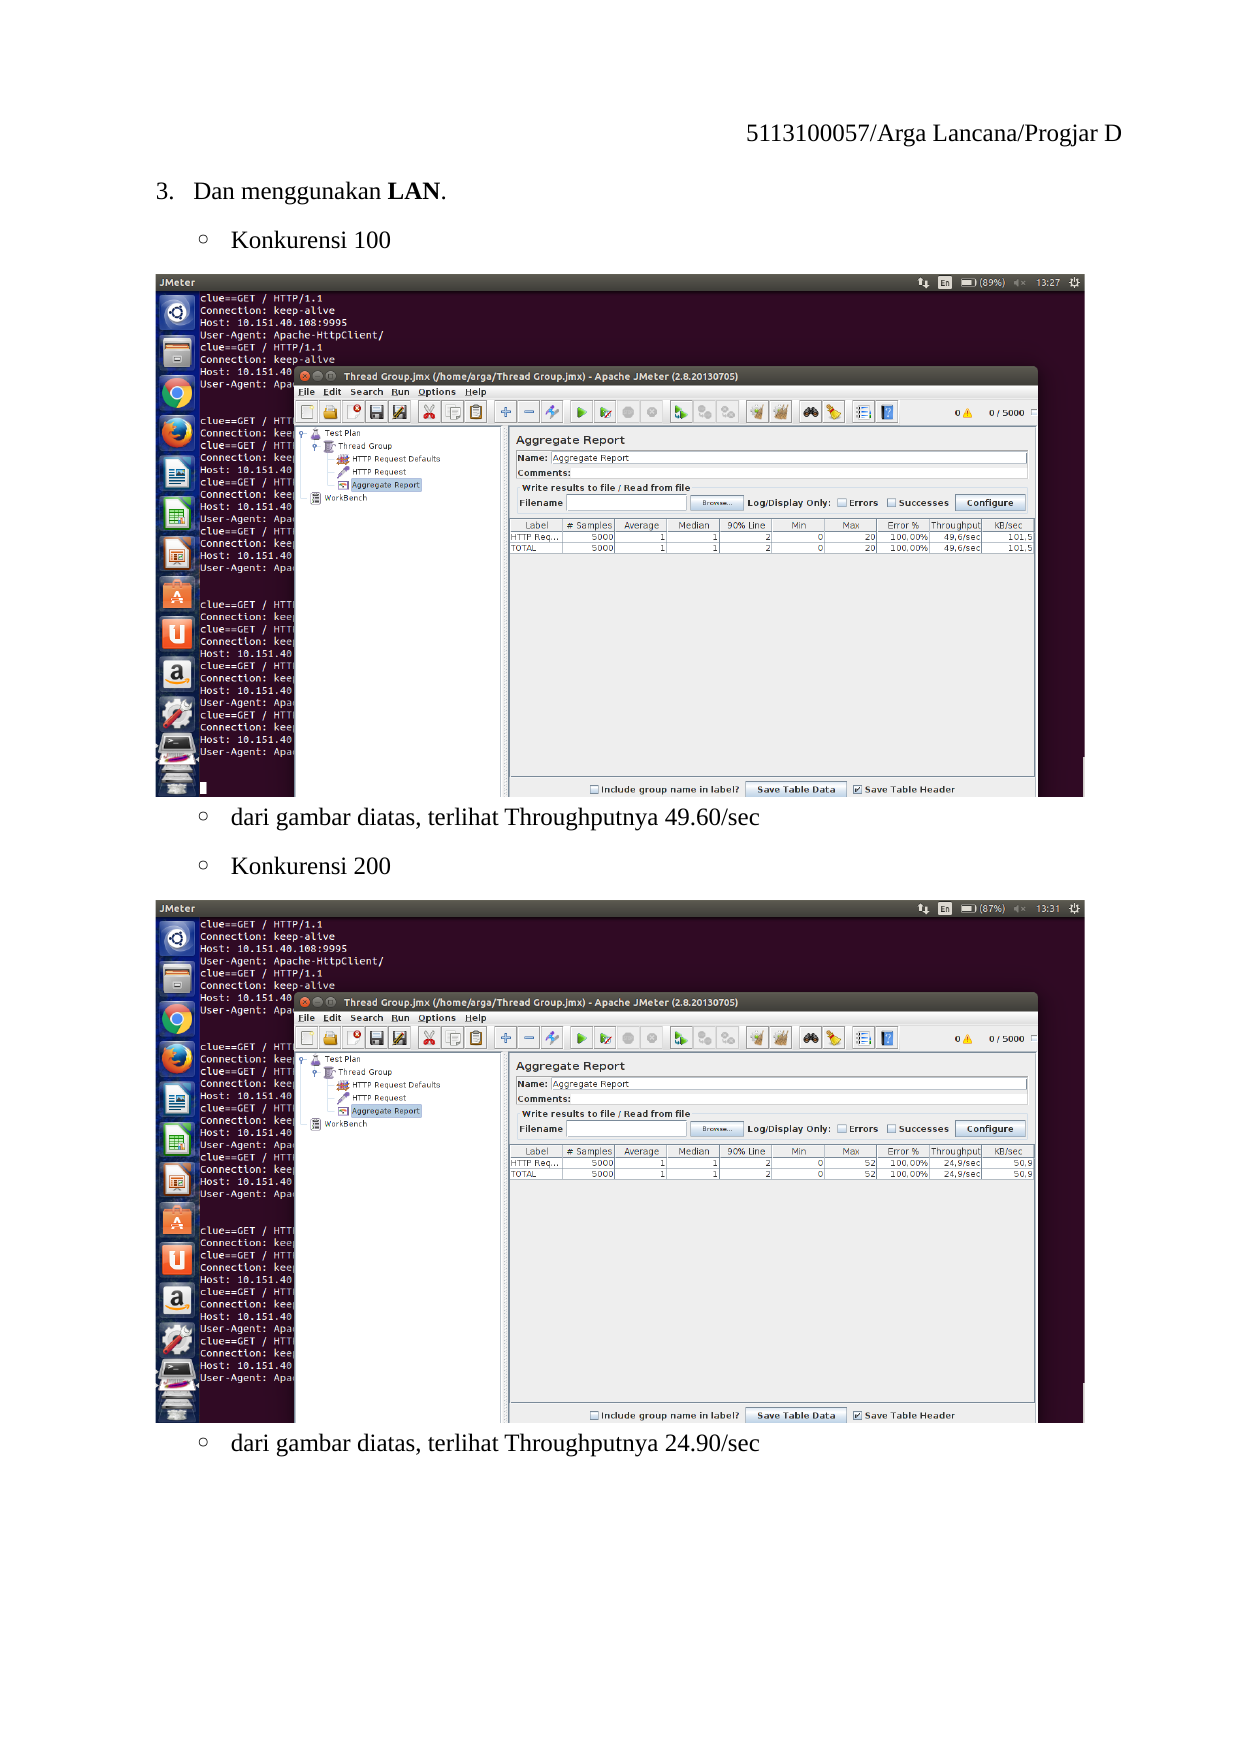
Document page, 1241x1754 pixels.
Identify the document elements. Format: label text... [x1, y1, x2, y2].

list Dan menggunakan LAN. [156, 176, 1122, 205]
picture [155, 274, 1085, 797]
list Konkurensi 100 [193, 225, 1122, 254]
picture [155, 900, 1085, 1423]
list dari gambar diatas, terlihat Throughputnya 24.90/sec [193, 901, 1122, 1457]
list dari gambar diatas, terlihat Throughputnya 49.60/sec [193, 274, 1122, 831]
list Konkurensi 200 [193, 851, 1122, 880]
